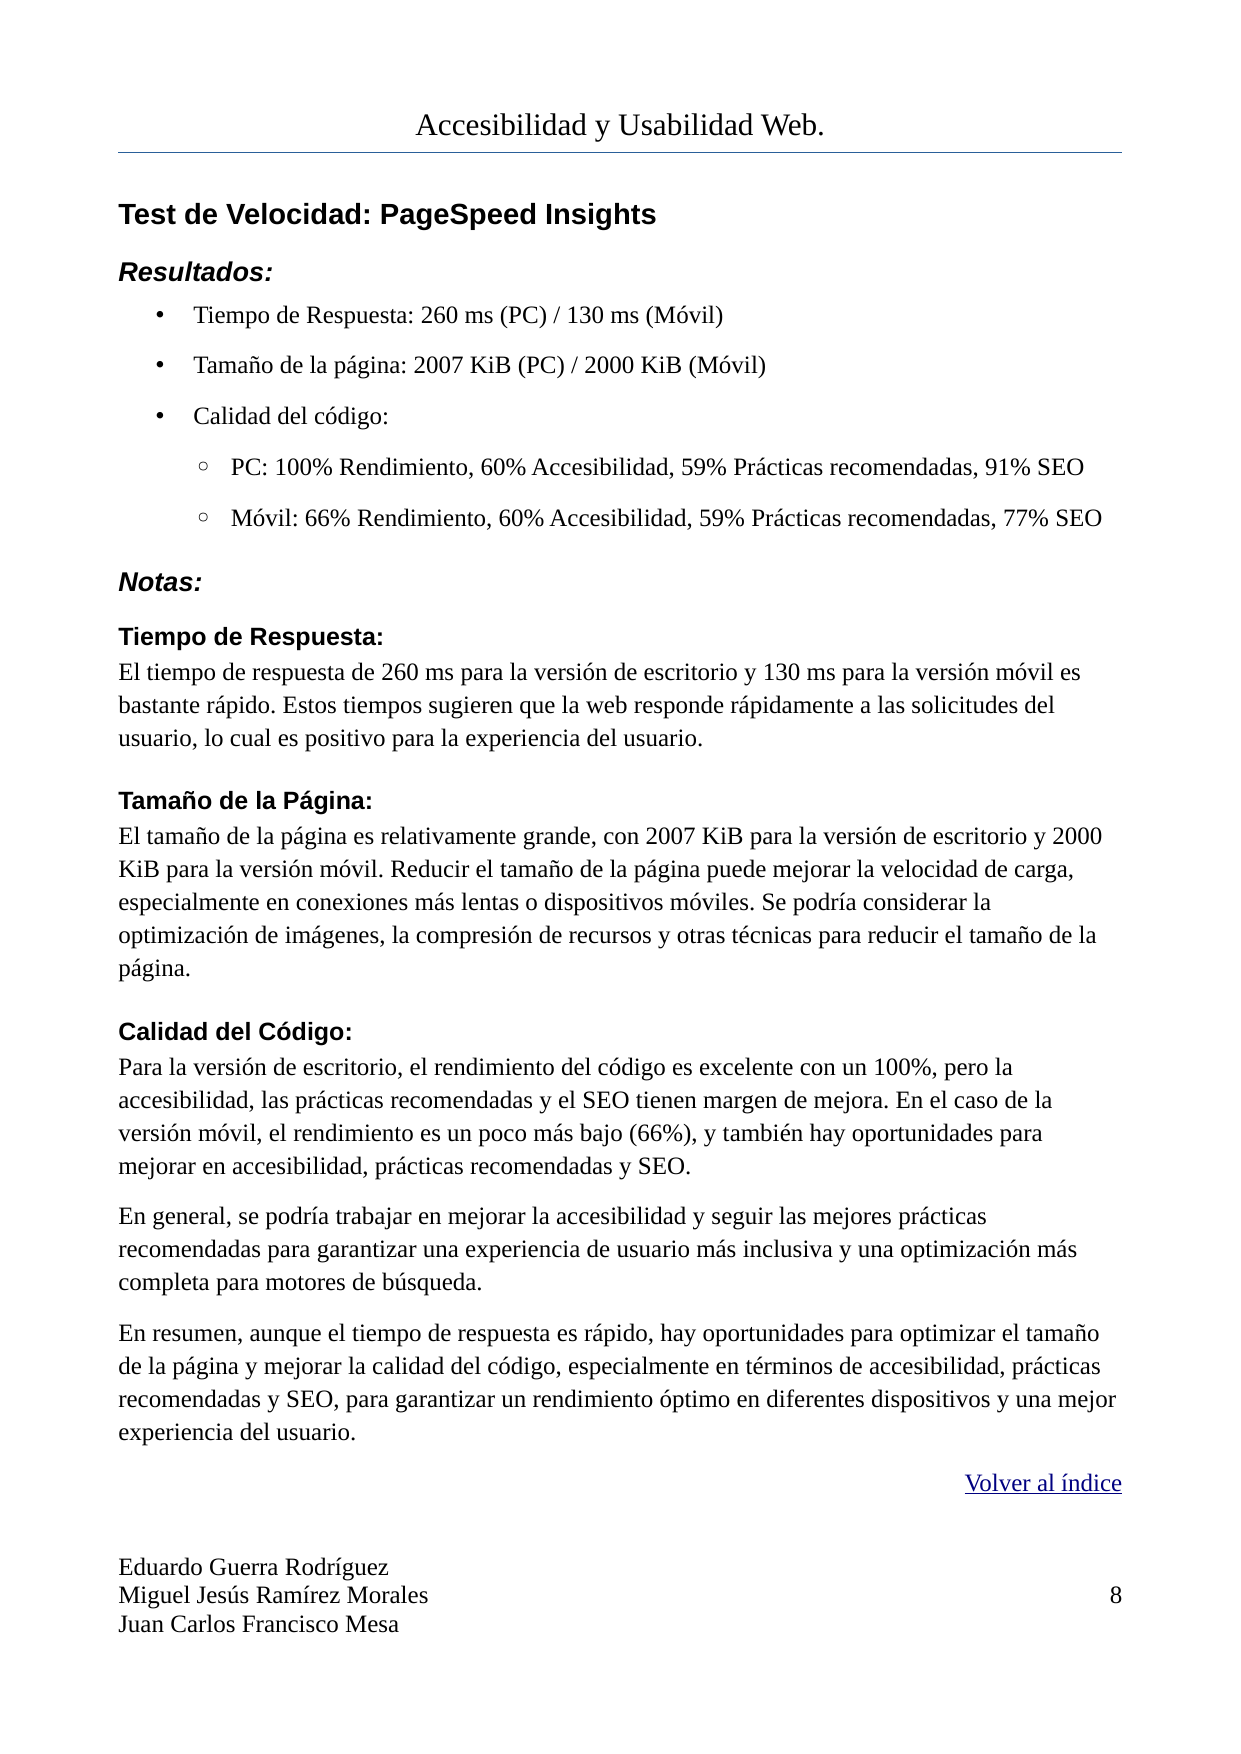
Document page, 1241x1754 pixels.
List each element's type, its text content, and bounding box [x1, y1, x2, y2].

text Volver al índice [118, 1468, 1122, 1497]
list PC: 100% Rendimiento, 60% Accesibilidad, 59% Prácticas recomendadas, 91% SEO [193, 452, 1122, 481]
list Móvil: 66% Rendimiento, 60% Accesibilidad, 59% Prácticas recomendadas, 77% SEO [193, 503, 1122, 531]
subtitle Tiempo de Respuesta: [118, 622, 1122, 651]
subtitle Test de Velocidad: PageSpeed Insights [118, 197, 1122, 231]
subtitle Tamaño de la Página: [118, 786, 1122, 815]
list Tiempo de Respuesta: 260 ms (PC) / 130 ms (Móvil) [156, 300, 1122, 328]
text El tamaño de la página es relativamente grande, con 2007 KiB para la versión de escritorio y 2000 KiB para la versión móvil. Reducir el tamaño de la página puede mejorar la velocidad de carga, especialmente en conexiones más lentas o dispositivos móviles. Se podría considerar la optimización de imágenes, la compresión de recursos y otras técnicas para reducir el tamaño de la página. [118, 821, 1122, 982]
list Tamaño de la página: 2007 KiB (PC) / 2000 KiB (Móvil) [156, 350, 1122, 379]
text Para la versión de escritorio, el rendimiento del código es excelente con un 100%, pero la accesibilidad, las prácticas recomendadas y el SEO tienen margen de mejora. En el caso de la versión móvil, el rendimiento es un poco más bajo (66%), y también hay oportunidades para mejorar en accesibilidad, prácticas recomendadas y SEO. [118, 1052, 1122, 1179]
list Calidad del código: [156, 401, 1122, 430]
text En general, se podría trabajar en mejorar la accesibilidad y seguir las mejores prácticas recomendadas para garantizar una experiencia de usuario más inclusiva y una optimización más completa para motores de búsqueda. [118, 1201, 1122, 1296]
text En resumen, aunque el tiempo de respuesta es rápido, hay oportunidades para optimizar el tamaño de la página y mejorar la calidad del código, especialmente en términos de accesibilidad, prácticas recomendadas y SEO, para garantizar un rendimiento óptimo en diferentes dispositivos y una mejor experiencia del usuario. [118, 1318, 1122, 1446]
subtitle Resultados: [118, 256, 1122, 287]
text El tiempo de respuesta de 260 ms para la versión de escritorio y 130 ms para la versión móvil es bastante rápido. Estos tiempos sugieren que la web responde rápidamente a las solicitudes del usuario, lo cual es positivo para la experiencia del usuario. [118, 657, 1122, 752]
subtitle Notas: [118, 566, 1122, 597]
subtitle Calidad del Código: [118, 1017, 1122, 1045]
